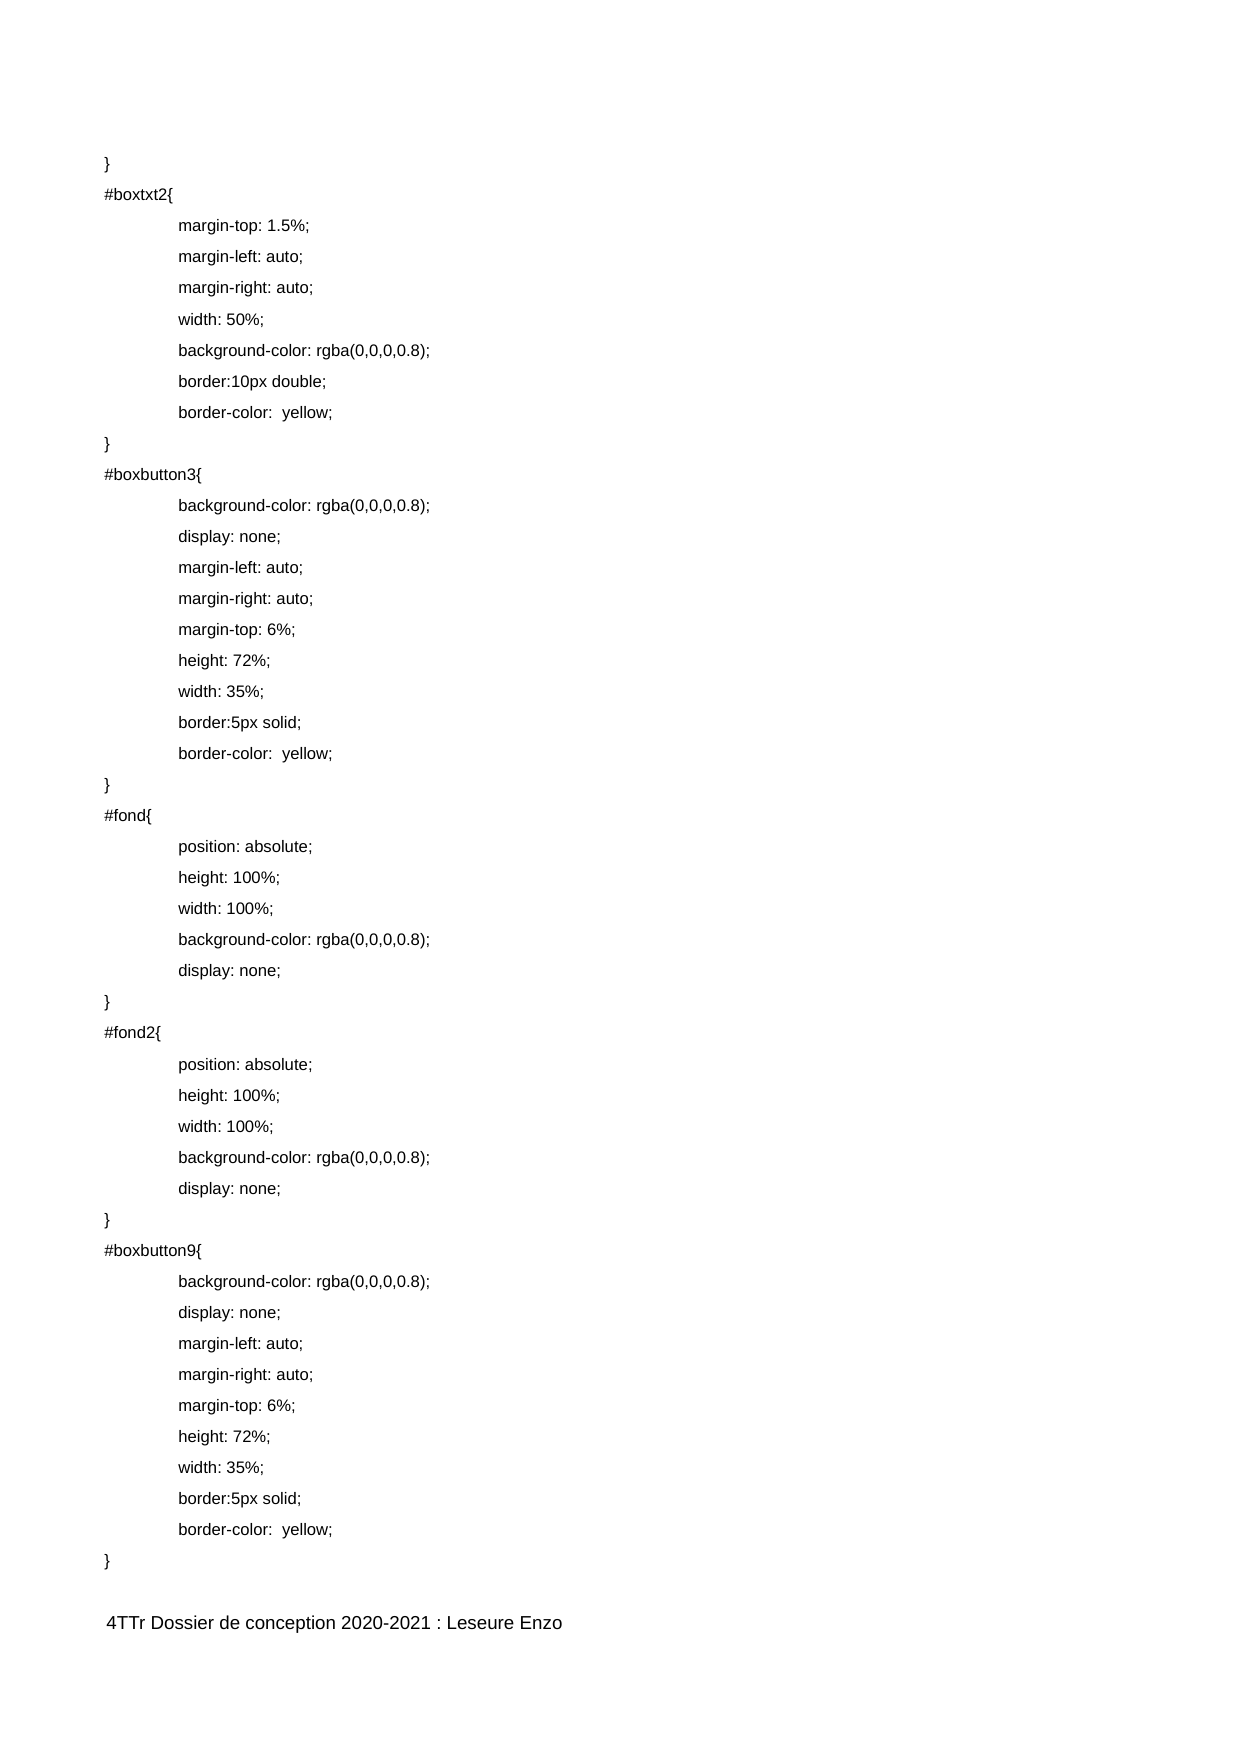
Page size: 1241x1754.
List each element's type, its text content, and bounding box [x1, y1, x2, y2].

text margin-top: 6%; [104, 620, 1134, 639]
text #fond{ [104, 806, 1134, 825]
text background-color: rgba(0,0,0,0.8); [104, 1272, 1134, 1291]
text display: none; [104, 1178, 1134, 1198]
text border-color: yellow; [104, 744, 1134, 763]
text #fond2{ [104, 1023, 1134, 1042]
text } [104, 775, 1134, 794]
text display: none; [104, 1303, 1134, 1322]
text width: 100%; [104, 1116, 1134, 1136]
text border:5px solid; [104, 1489, 1134, 1508]
text display: none; [104, 527, 1134, 546]
text width: 35%; [104, 682, 1134, 701]
text border:10px double; [104, 371, 1134, 391]
text margin-left: auto; [104, 1334, 1134, 1353]
text background-color: rgba(0,0,0,0.8); [104, 340, 1134, 359]
text height: 100%; [104, 1085, 1134, 1104]
text height: 72%; [104, 1427, 1134, 1446]
text margin-right: auto; [104, 1365, 1134, 1384]
text border:5px solid; [104, 713, 1134, 732]
text position: absolute; [104, 837, 1134, 856]
text width: 100%; [104, 899, 1134, 918]
text width: 35%; [104, 1458, 1134, 1477]
text } [104, 1209, 1134, 1229]
text #boxbutton3{ [104, 464, 1134, 484]
text margin-top: 1.5%; [104, 216, 1134, 235]
text } [104, 992, 1134, 1011]
text margin-left: auto; [104, 558, 1134, 577]
text width: 50%; [104, 309, 1134, 328]
text } [104, 154, 1134, 173]
text margin-right: auto; [104, 278, 1134, 297]
text height: 72%; [104, 651, 1134, 670]
text } [104, 433, 1134, 453]
text background-color: rgba(0,0,0,0.8); [104, 930, 1134, 949]
text position: absolute; [104, 1054, 1134, 1073]
text border-color: yellow; [104, 402, 1134, 422]
text display: none; [104, 961, 1134, 980]
text #boxbutton9{ [104, 1241, 1134, 1260]
text height: 100%; [104, 868, 1134, 887]
text #boxtxt2{ [104, 185, 1134, 204]
text margin-right: auto; [104, 589, 1134, 608]
text margin-top: 6%; [104, 1396, 1134, 1415]
text border-color: yellow; [104, 1520, 1134, 1539]
text margin-left: auto; [104, 247, 1134, 266]
text } [104, 1551, 1134, 1570]
text background-color: rgba(0,0,0,0.8); [104, 496, 1134, 515]
text background-color: rgba(0,0,0,0.8); [104, 1147, 1134, 1167]
